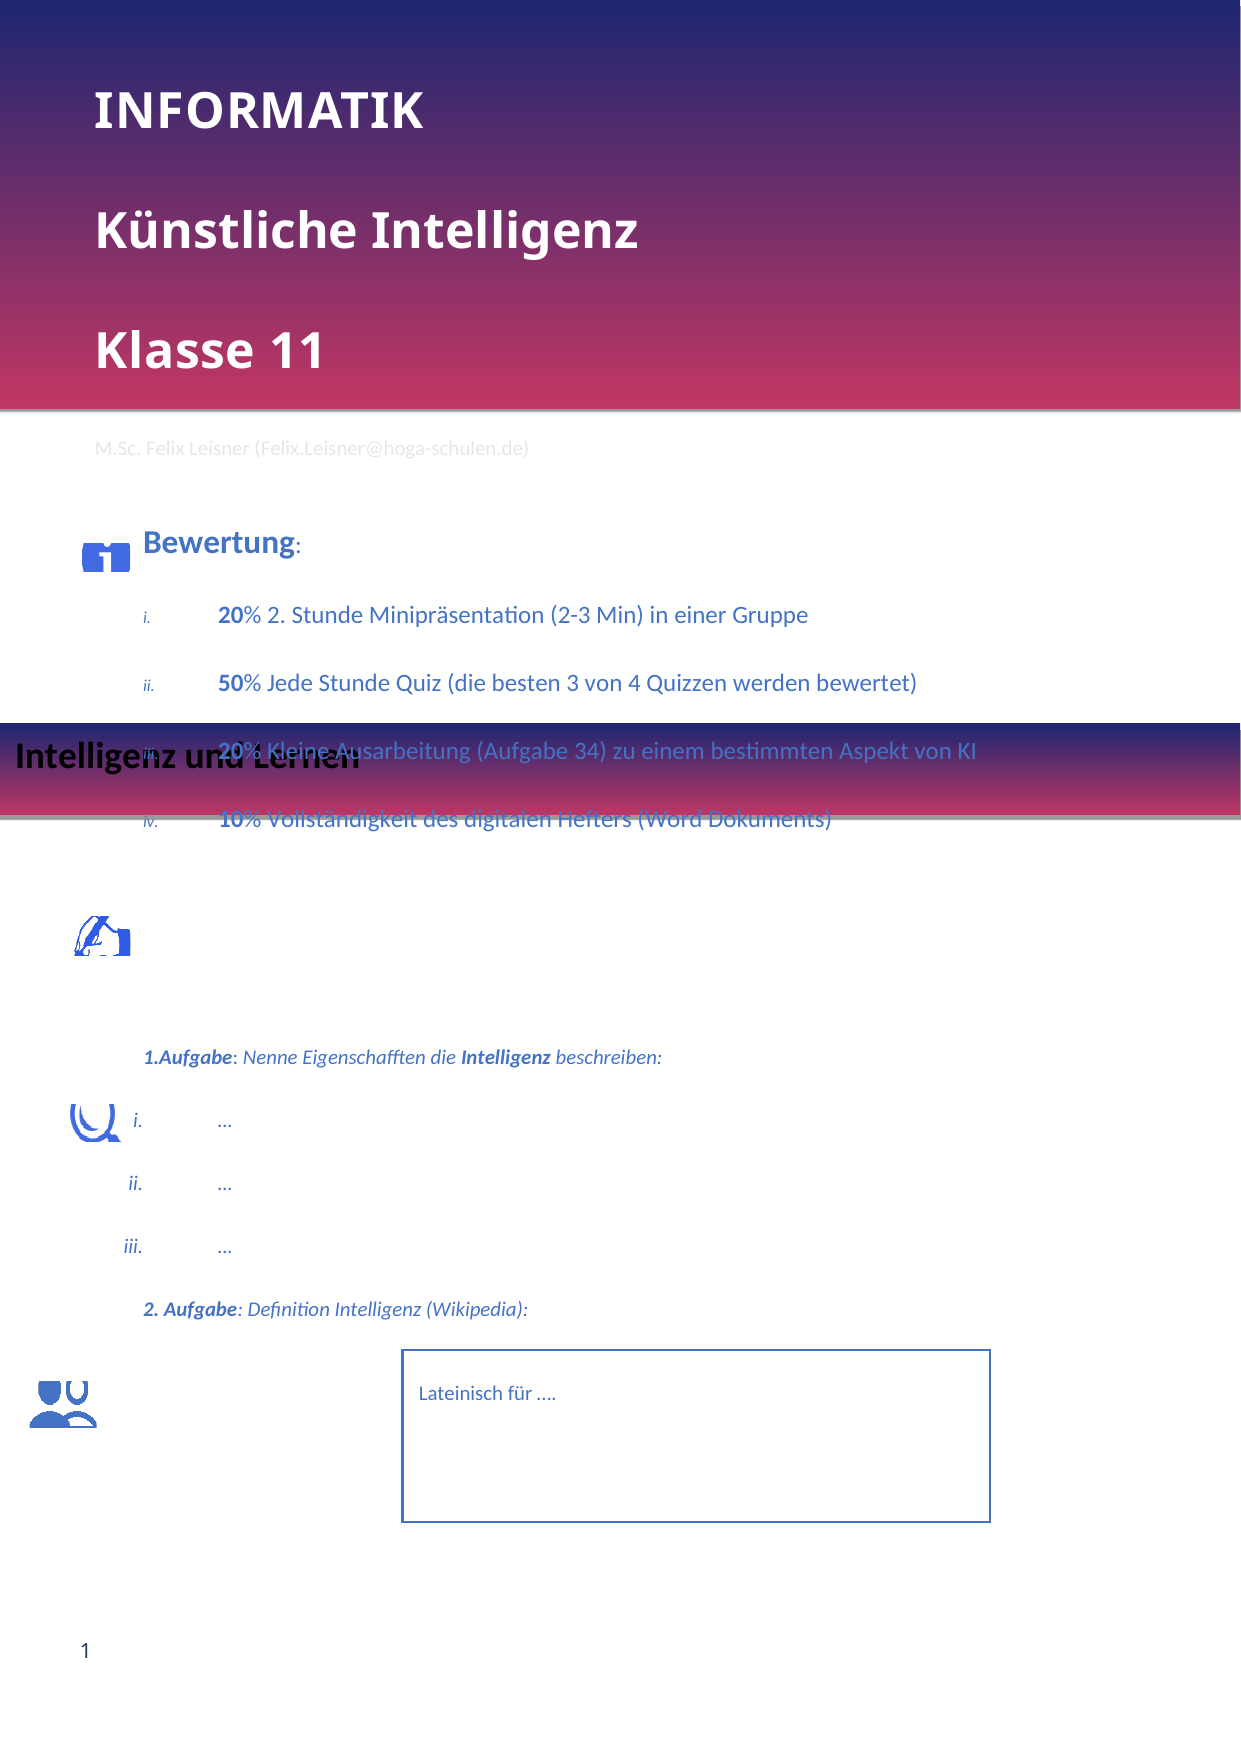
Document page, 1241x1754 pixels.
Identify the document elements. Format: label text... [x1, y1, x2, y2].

text M.Sc. Felix Leisner (Felix.Leisner@hoga-schulen.de) [94, 435, 1146, 460]
table_header [95, 485, 143, 724]
table_header Bewertung: 20% 2. Stunde Minipräsentation (2-3 Min) in einer Gruppe 50% Jede Stunde Quiz (die besten 3 von 4 Quizzen werden bewertet) 20% Kleine Ausarbeitung (Aufgabe 34) zu einem bestimmten Aspekt von KI 10% Vollständigkeit des digitalen Hefters (Word Dokuments) 1.Aufgabe: Nenne Eigenschafften die Intelligenz beschreiben: … … … 2. Aufgabe: Definition Intelligenz (Wikipedia): [143, 822, 1146, 1569]
table_header [95, 822, 143, 1569]
table_header Bewertung: 20% 2. Stunde Minipräsentation (2-3 Min) in einer Gruppe 50% Jede Stunde Quiz (die besten 3 von 4 Quizzen werden bewertet) 20% Kleine Ausarbeitung (Aufgabe 34) zu einem bestimmten Aspekt von KI 10% Vollständigkeit des digitalen Hefters (Word Dokuments) 1.Aufgabe: Nenne Eigenschafften die Intelligenz beschreiben: … … … 2. Aufgabe: Definition Intelligenz (Wikipedia): [143, 485, 1146, 724]
